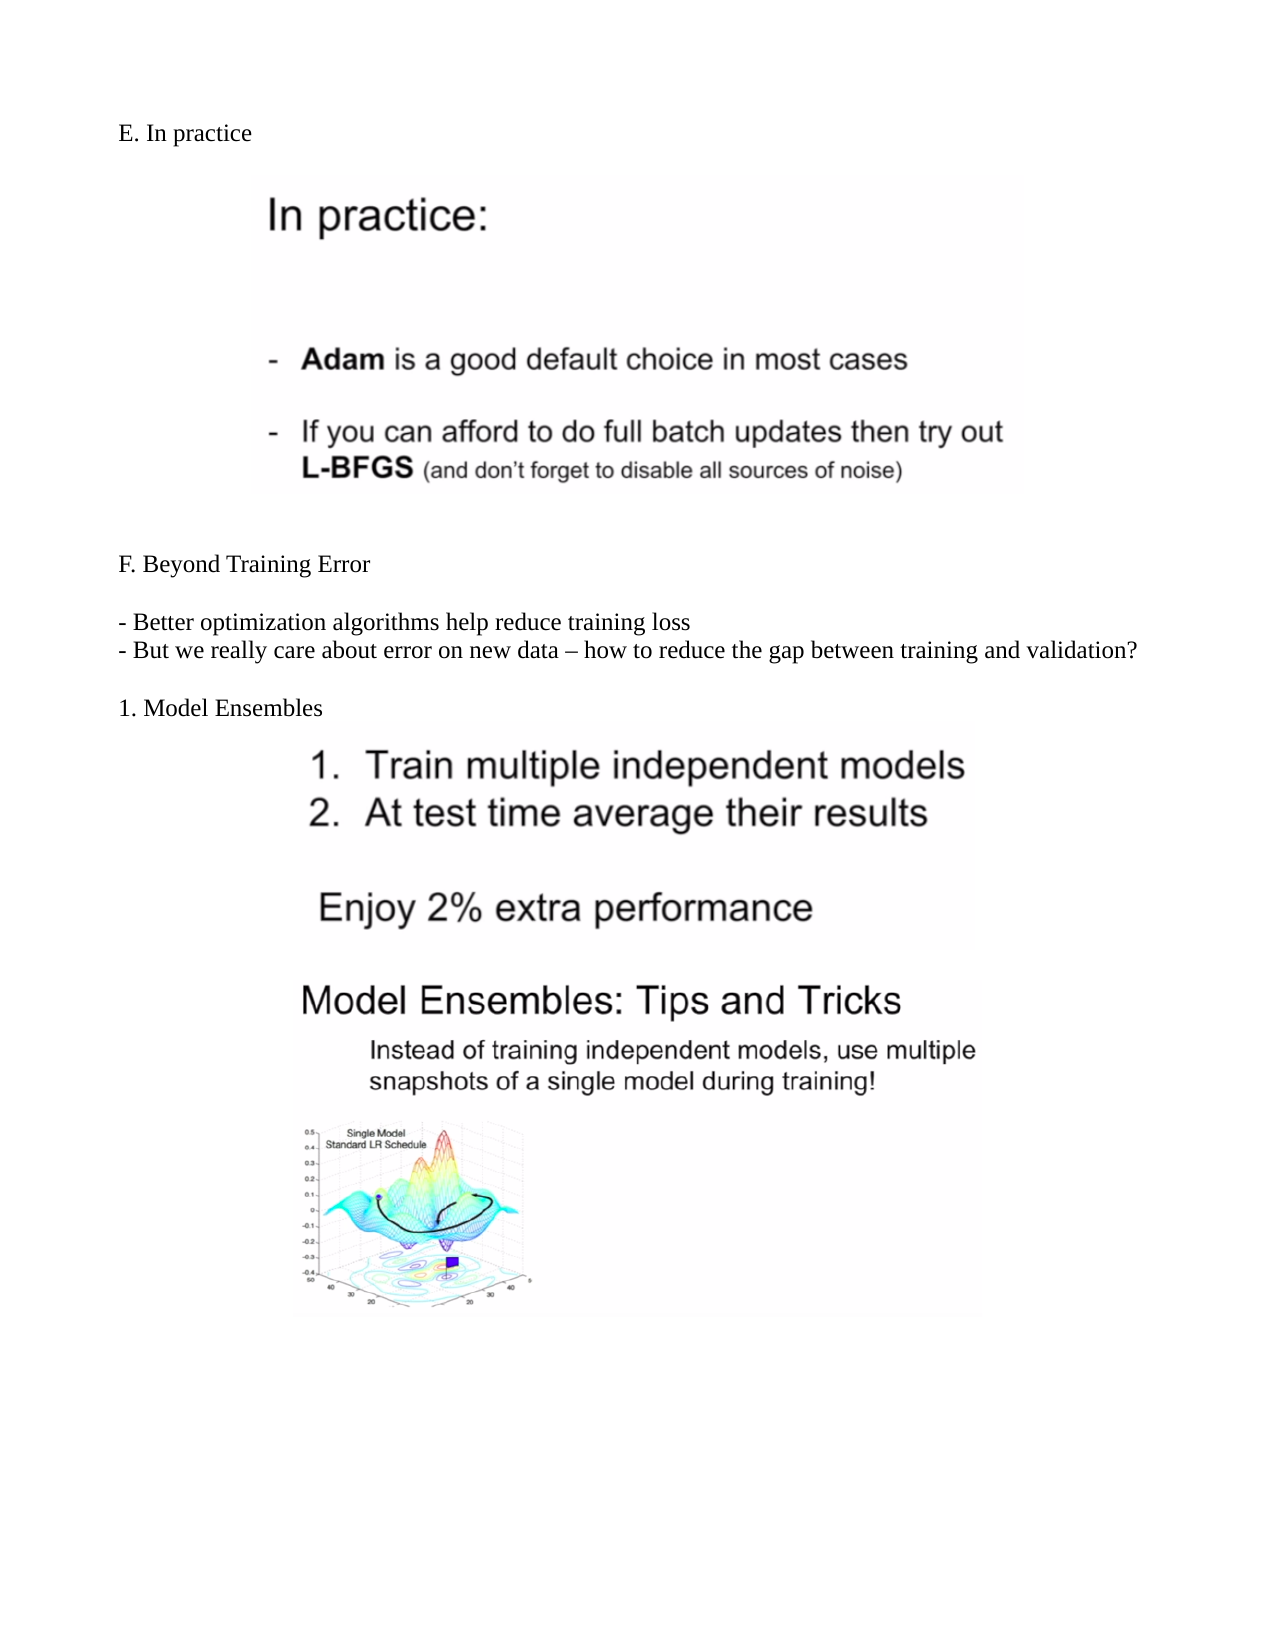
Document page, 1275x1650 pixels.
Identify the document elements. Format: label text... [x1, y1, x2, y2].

picture [300, 721, 975, 950]
picture [292, 980, 983, 1317]
text - But we really care about error on new data – how to reduce the gap between training and validation? [118, 636, 1157, 664]
picture [250, 175, 1025, 494]
text F. Beyond Training Error [118, 549, 1157, 578]
text 1. Model Ensembles [118, 693, 1157, 722]
text - Better optimization algorithms help reduce training loss [118, 607, 1157, 636]
text E. In practice [118, 118, 1157, 147]
